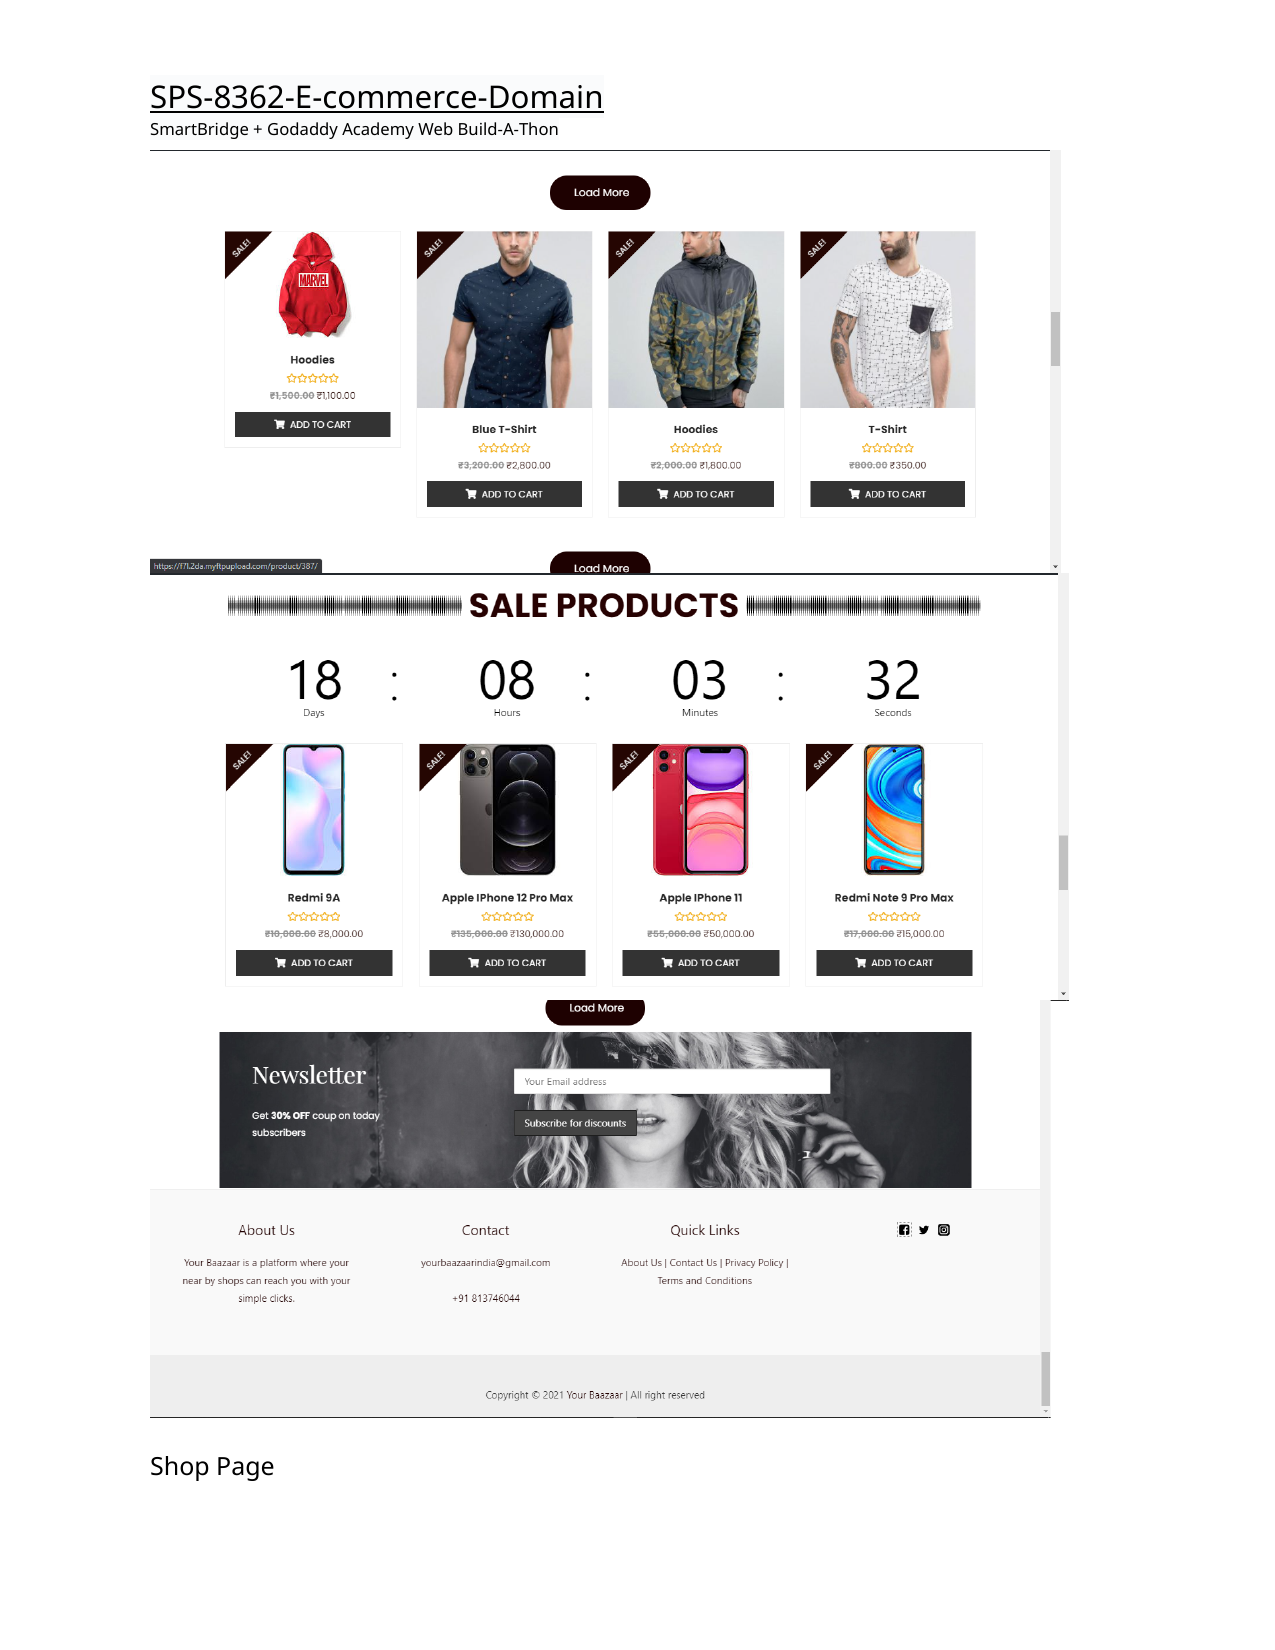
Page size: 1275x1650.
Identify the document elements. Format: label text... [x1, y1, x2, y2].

text Shop Page [150, 1449, 1125, 1483]
picture [150, 150, 1069, 1418]
